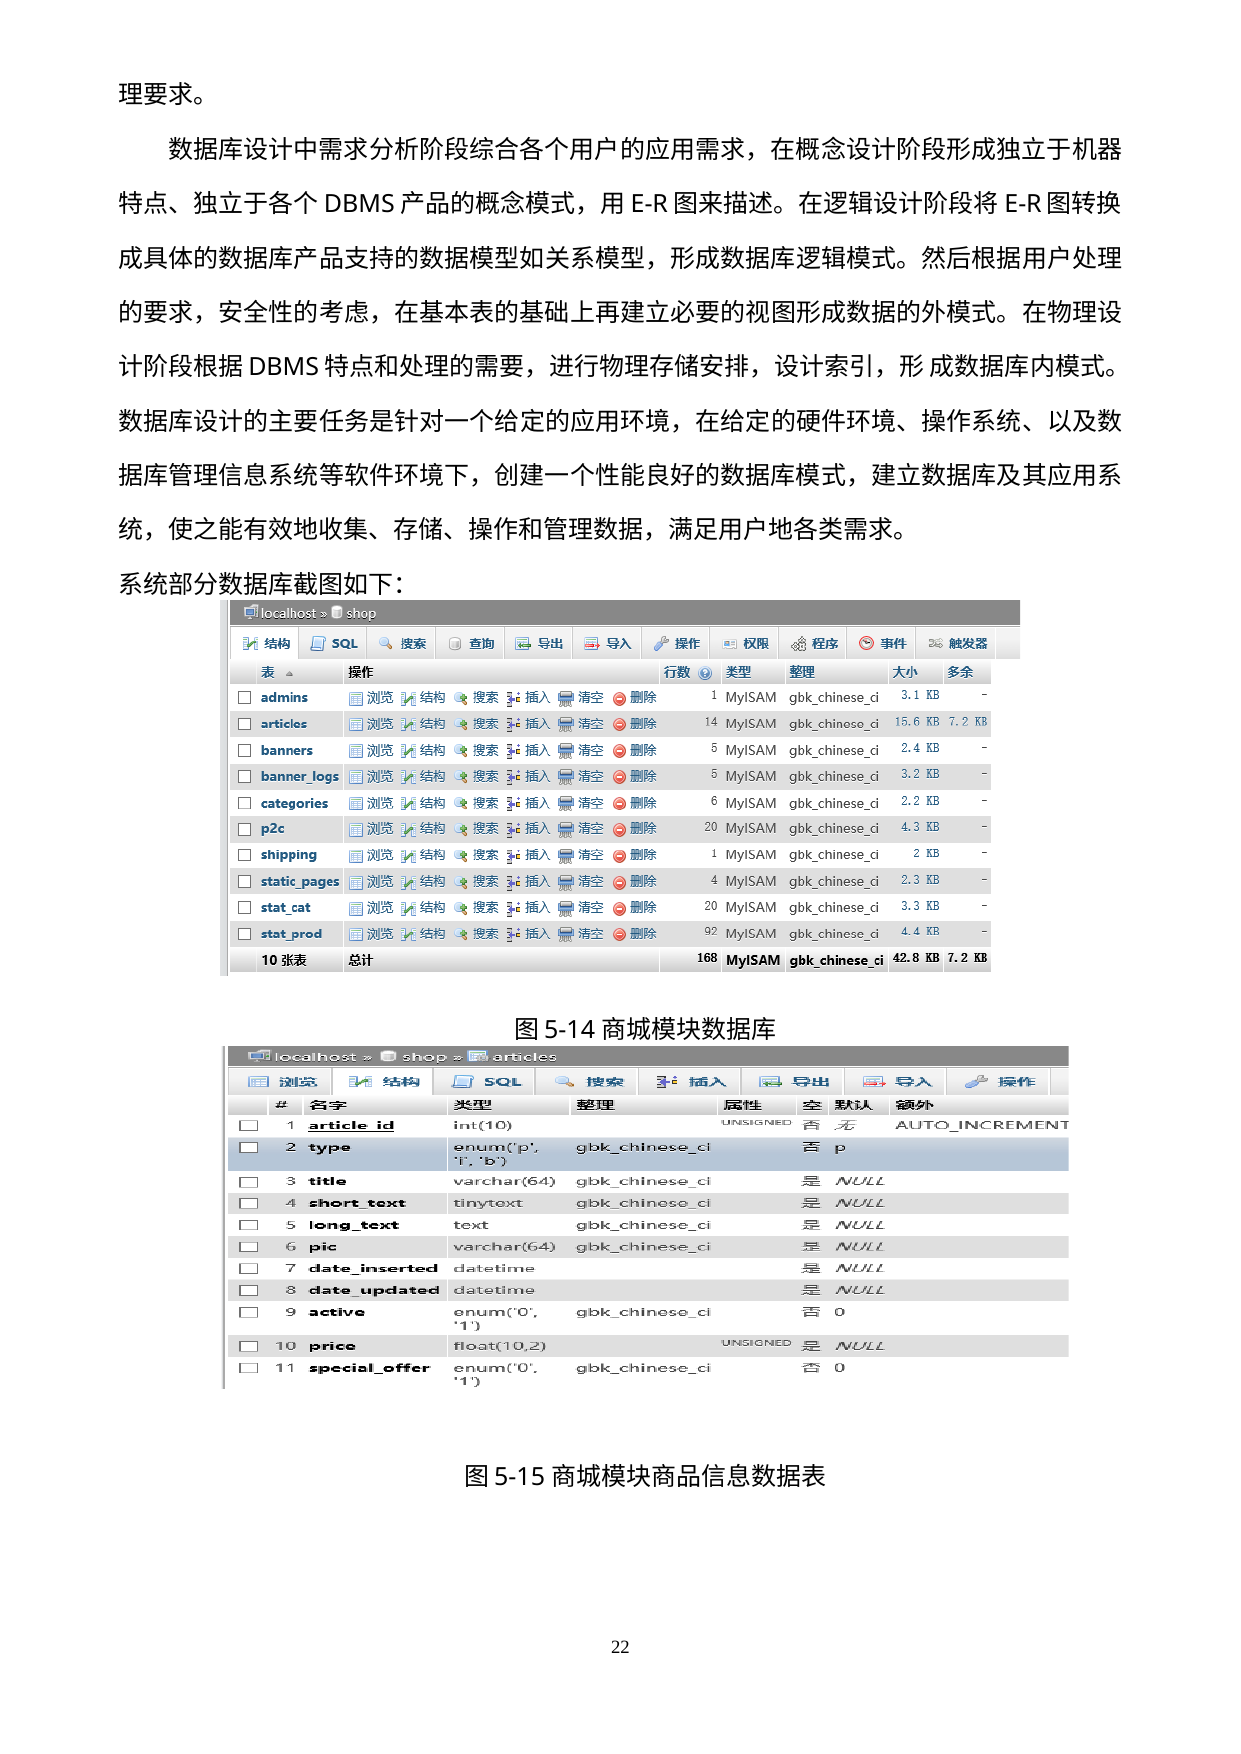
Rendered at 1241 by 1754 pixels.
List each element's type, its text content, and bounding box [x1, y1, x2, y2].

text 理要求。 [118, 75, 1122, 111]
text 数据库设计中需求分析阶段综合各个用户的应用需求，在概念设计阶段形成独立于机器特点、独立于各个DBMS产品的概念模式，用E-R图来描述。在逻辑设计阶段将E-R图转换成具体的数据库产品支持的数据模型如关系模型，形成数据库逻辑模式。然后根据用户处理的要求，安全性的考虑，在基本表的基础上再建立必要的视图形成数据的外模式。在物理设计阶段根据DBMS特点和处理的需要，进行物理存储安排，设计索引，形 成数据库内模式。 [118, 129, 1122, 383]
text 数据库设计的主要任务是针对一个给定的应用环境，在给定的硬件环境、操作系统、以及数据库管理信息系统等软件环境下，创建一个性能良好的数据库模式，建立数据库及其应用系统，使之能有效地收集、存储、操作和管理数据，满足用户地各类需求。 [118, 401, 1122, 546]
text 图5-15 商城模块商品信息数据表 [118, 1456, 1122, 1492]
text 系统部分数据库截图如下： [118, 564, 1122, 601]
text 图5-14 商城模块数据库 [118, 1010, 1122, 1046]
